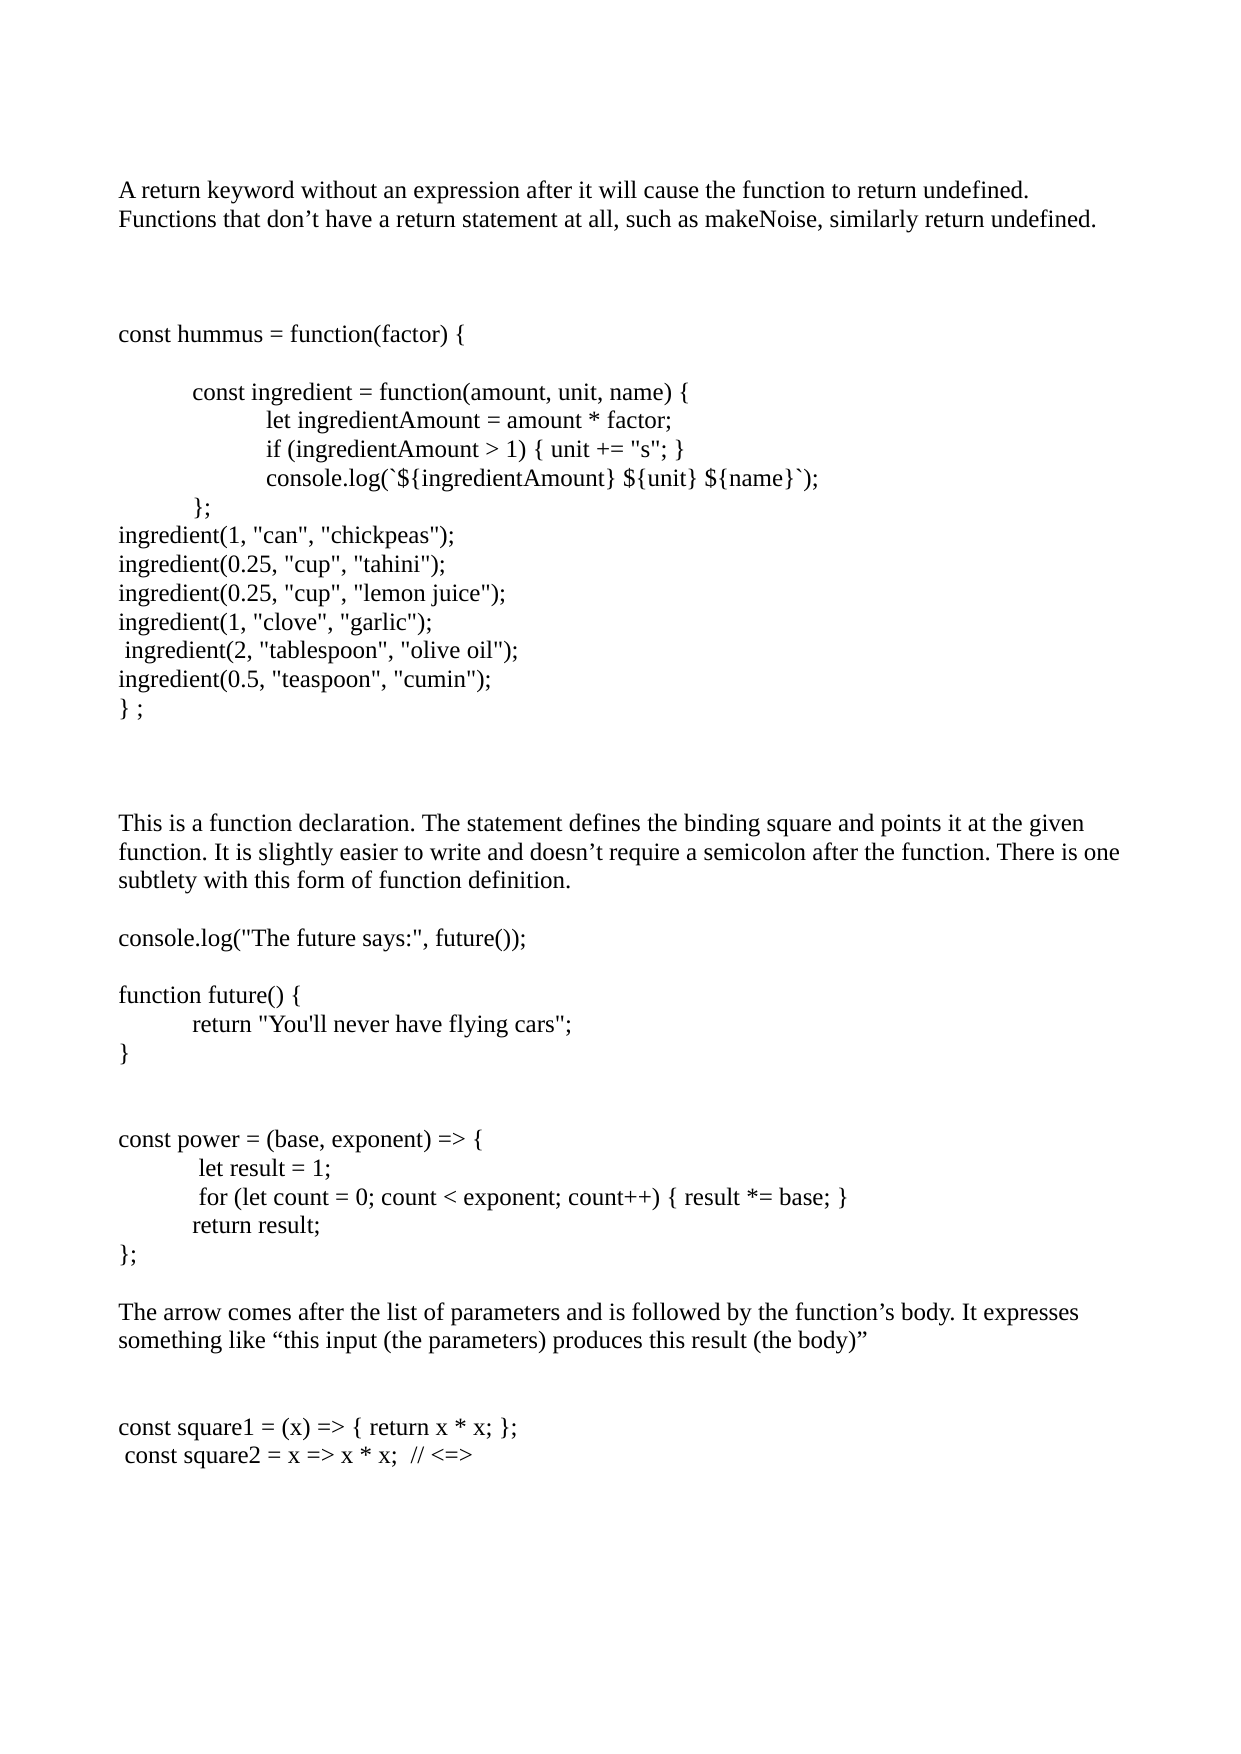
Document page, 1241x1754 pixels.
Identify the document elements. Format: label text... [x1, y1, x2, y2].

text let ingredientAmount = amount * factor; [118, 406, 1122, 434]
text const square1 = (x) => { return x * x; }; [118, 1412, 1122, 1441]
text const power = (base, exponent) => { [118, 1124, 1122, 1153]
text console.log("The future says:", future()); [118, 923, 1122, 952]
text function future() { [118, 981, 1122, 1009]
text The arrow comes after the list of parameters and is followed by the function’s body. It expresses something like “this input (the parameters) produces this result (the body)” [118, 1297, 1122, 1354]
text if (ingredientAmount > 1) { unit += "s"; } [118, 434, 1122, 463]
text const ingredient = function(amount, unit, name) { [118, 377, 1122, 406]
text ingredient(1, "can", "chickpeas"); [118, 521, 1122, 549]
text } [118, 1038, 1122, 1067]
text ingredient(0.25, "cup", "tahini"); [118, 549, 1122, 578]
text for (let count = 0; count < exponent; count++) { result *= base; } [118, 1182, 1122, 1211]
text ingredient(0.25, "cup", "lemon juice"); [118, 578, 1122, 607]
text return "You'll never have flying cars"; [118, 1009, 1122, 1038]
text const hummus = function(factor) { [118, 319, 1122, 348]
text const square2 = x => x * x; // <=> [118, 1441, 1122, 1469]
text }; [118, 492, 1122, 521]
text A return keyword without an expression after it will cause the function to return undefined. Functions that don’t have a return statement at all, such as makeNoise, similarly return undefined. [118, 176, 1122, 233]
text let result = 1; [118, 1153, 1122, 1182]
text This is a function declaration. The statement defines the binding square and points it at the given function. It is slightly easier to write and doesn’t require a semicolon after the function. There is one subtlety with this form of function definition. [118, 808, 1122, 894]
text }; [118, 1239, 1122, 1268]
text ingredient(0.5, "teaspoon", "cumin"); [118, 664, 1122, 693]
text ingredient(2, "tablespoon", "olive oil"); [118, 636, 1122, 664]
text ingredient(1, "clove", "garlic"); [118, 607, 1122, 636]
text return result; [118, 1211, 1122, 1239]
text } ; [118, 693, 1122, 722]
text console.log(`${ingredientAmount} ${unit} ${name}`); [118, 463, 1122, 492]
